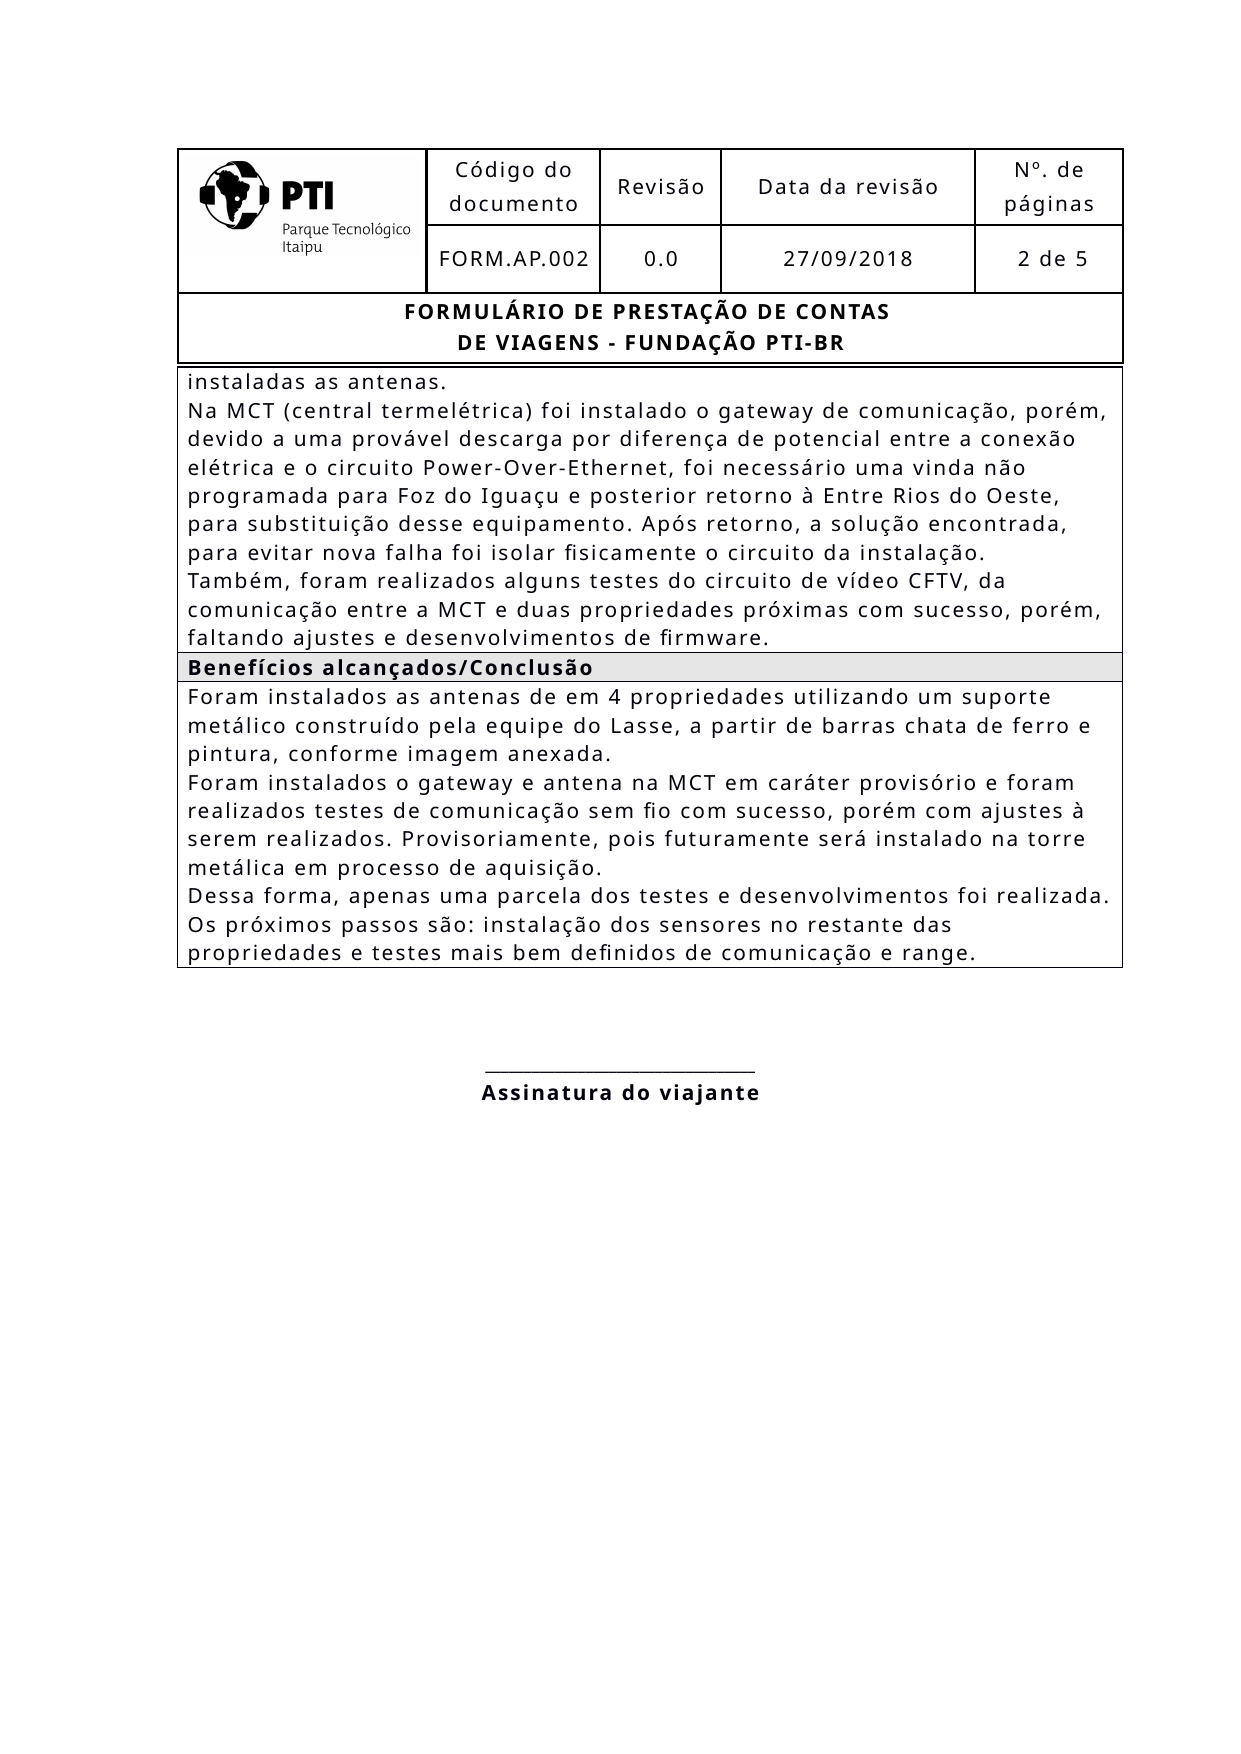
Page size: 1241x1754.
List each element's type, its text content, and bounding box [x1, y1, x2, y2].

table_cell Benefícios alcançados/Conclusão [178, 653, 1122, 681]
text Assinatura do viajante [177, 1078, 1063, 1106]
picture [183, 155, 421, 260]
text ___________________________________ [177, 1050, 1063, 1076]
table_cell Foram instalados as antenas de em 4 propriedades utilizando um suporte metálico construído pela equipe do Lasse, a partir de barras chata de ferro e pintura, conforme imagem anexada. Foram instalados o gateway e antena na MCT em caráter provisório e foram realizados testes de comunicação sem fio com sucesso, porém com ajustes à serem realizados. Provisoriamente, pois futuramente será instalado na torre metálica em processo de aquisição. Dessa forma, apenas uma parcela dos testes e desenvolvimentos foi realizada. Os próximos passos são: instalação dos sensores no restante das propriedades e testes mais bem definidos de comunicação e range. [178, 682, 1122, 967]
table_cell instaladas as antenas. Na MCT (central termelétrica) foi instalado o gateway de comunicação, porém, devido a uma provável descarga por diferença de potencial entre a conexão elétrica e o circuito Power-Over-Ethernet, foi necessário uma vinda não programada para Foz do Iguaçu e posterior retorno à Entre Rios do Oeste, para substituição desse equipamento. Após retorno, a solução encontrada, para evitar nova falha foi isolar fisicamente o circuito da instalação. Também, foram realizados alguns testes do circuito de vídeo CFTV, da comunicação entre a MCT e duas propriedades próximas com sucesso, porém, faltando ajustes e desenvolvimentos de firmware. [178, 368, 1122, 652]
